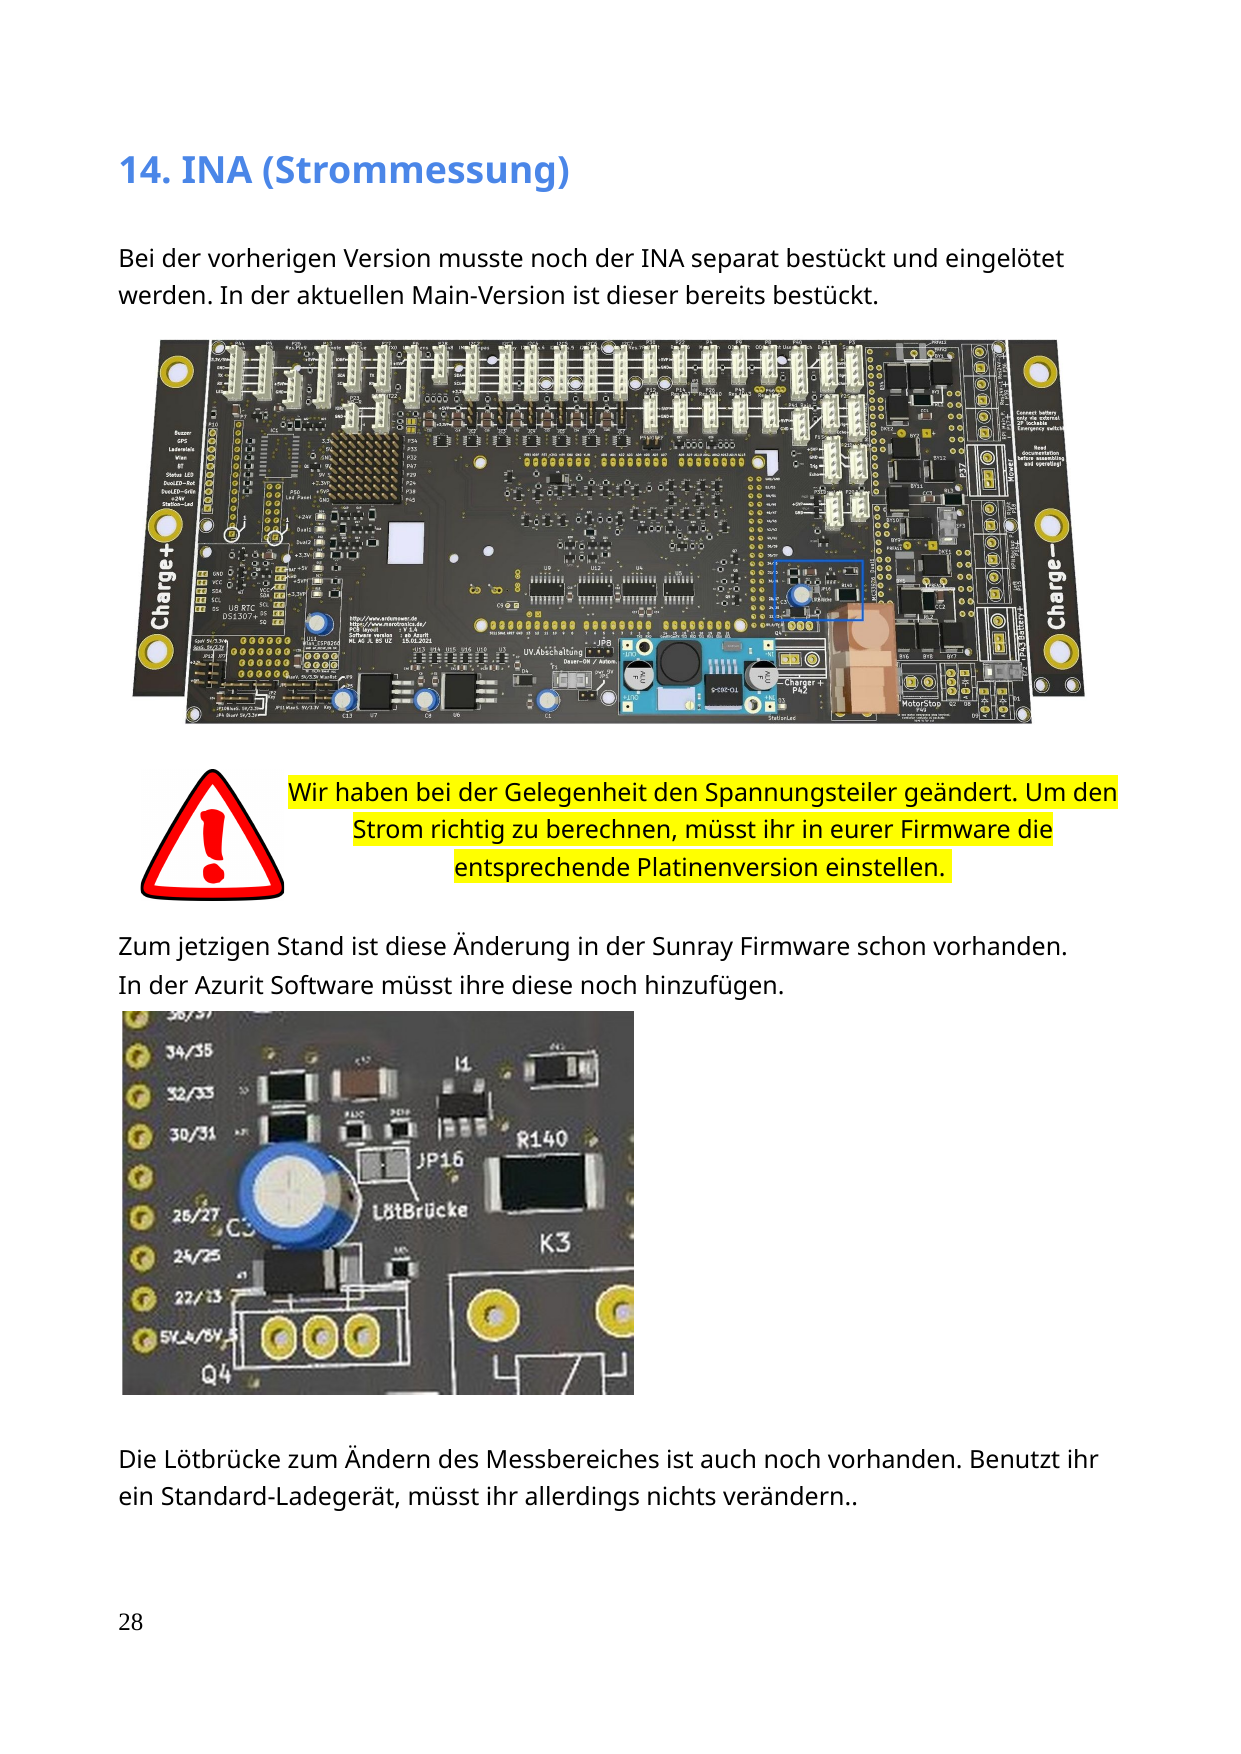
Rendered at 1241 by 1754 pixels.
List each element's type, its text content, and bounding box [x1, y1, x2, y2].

subtitle 14. INA (Strommessung) [118, 143, 1122, 194]
text Bei der vorherigen Version musste noch der INA separat bestückt und eingelötet werden. In der aktuellen Main-Version ist dieser bereits bestückt. [118, 238, 1122, 312]
text Die Lötbrücke zum Ändern des Messbereiches ist auch noch vorhanden. Benutzt ihr ein Standard-Ladegerät, müsst ihr allerdings nichts verändern.. [118, 1438, 1122, 1513]
text Wir haben bei der Gelegenheit den Spannungsteiler geändert. Um den Strom richtig zu berechnen, müsst ihr in eurer Firmware die entsprechende Platinenversion einstellen. [285, 772, 1122, 884]
picture [126, 331, 1090, 733]
picture [140, 769, 285, 901]
text Zum jetzigen Stand ist diese Änderung in der Sunray Firmware schon vorhanden. [118, 931, 1122, 962]
text In der Azurit Software müsst ihre diese noch hinzufügen. [118, 970, 1122, 1001]
picture [122, 1011, 634, 1395]
